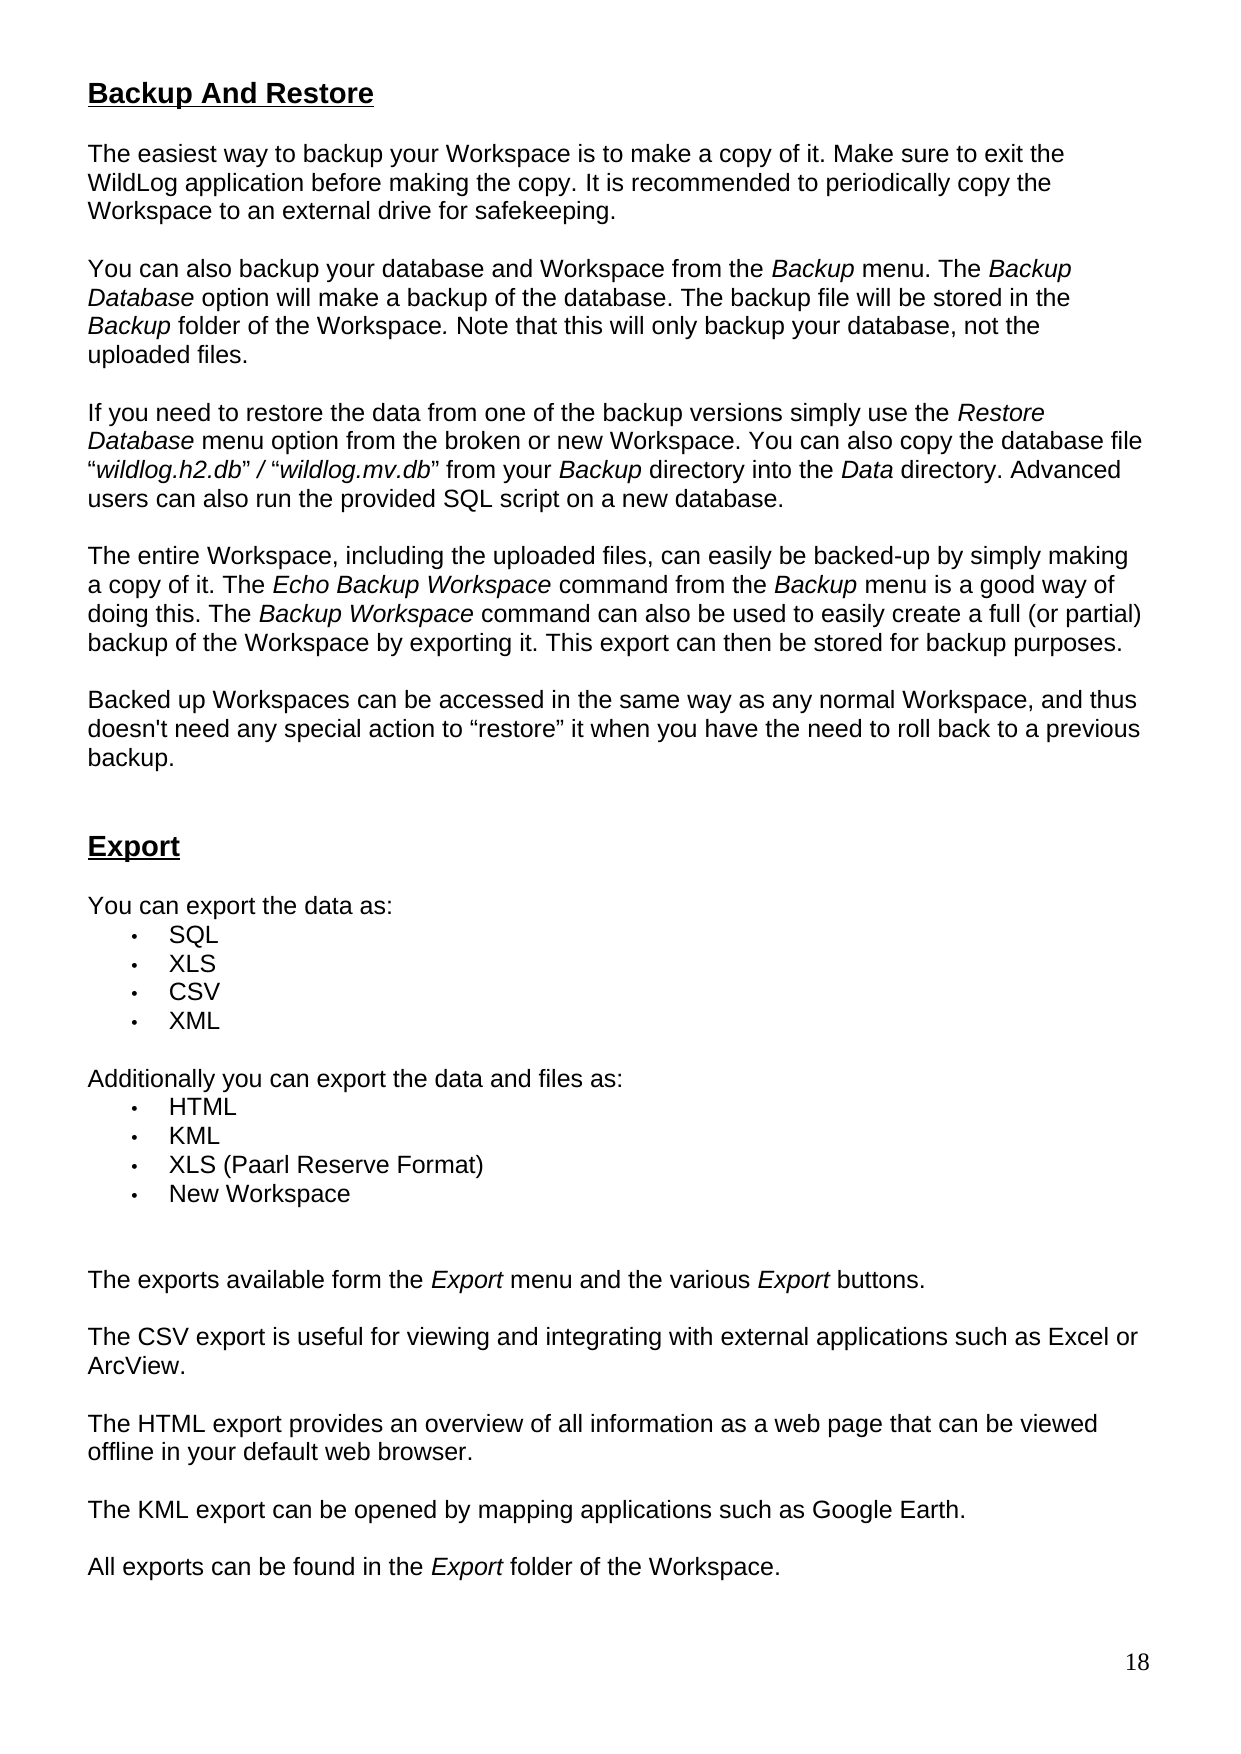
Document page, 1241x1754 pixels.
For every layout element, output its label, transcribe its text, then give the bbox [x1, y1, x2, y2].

list XML [131, 1006, 1149, 1035]
list HTML [131, 1092, 1149, 1121]
text The exports available form the Export menu and the various Export buttons. [87, 1265, 1149, 1294]
text The HTML export provides an overview of all information as a web page that can be viewed offline in your default web browser. [87, 1409, 1149, 1466]
list XLS [131, 949, 1149, 977]
subtitle Export [87, 829, 1149, 862]
text You can also backup your database and Workspace from the Backup menu. The Backup Database option will make a backup of the database. The backup file will be stored in the Backup folder of the Workspace. Note that this will only backup your database, not the uploaded files. [87, 254, 1149, 369]
text Additionally you can export the data and files as: [87, 1064, 1149, 1092]
list CSV [131, 977, 1149, 1006]
text If you need to restore the data from one of the backup versions simply use the Restore Database menu option from the broken or new Workspace. You can also copy the database file “wildlog.h2.db” / “wildlog.mv.db” from your Backup directory into the Data directory. Advanced users can also run the provided SQL script on a new database. [87, 398, 1149, 513]
text The CSV export is useful for viewing and integrating with external applications such as Excel or ArcView. [87, 1322, 1149, 1380]
list New Workspace [131, 1179, 1149, 1207]
text Backed up Workspaces can be accessed in the same way as any normal Workspace, and thus doesn't need any special action to “restore” it when you have the need to roll back to a previous backup. [87, 685, 1149, 771]
subtitle Backup And Restore [87, 77, 1149, 110]
text You can export the data as: [87, 891, 1149, 920]
text All exports can be found in the Export folder of the Workspace. [87, 1552, 1149, 1581]
text The easiest way to backup your Workspace is to make a copy of it. Make sure to exit the WildLog application before making the copy. It is recommended to periodically copy the Workspace to an external drive for safekeeping. [87, 139, 1149, 225]
list XLS (Paarl Reserve Format) [131, 1150, 1149, 1179]
text The KML export can be opened by mapping applications such as Google Earth. [87, 1495, 1149, 1524]
list KML [131, 1121, 1149, 1150]
list SQL [131, 920, 1149, 949]
text The entire Workspace, including the uploaded files, can easily be backed-up by simply making a copy of it. The Echo Backup Workspace command from the Backup menu is a good way of doing this. The Backup Workspace command can also be used to easily create a full (or partial) backup of the Workspace by exporting it. This export can then be stored for backup purposes. [87, 541, 1149, 656]
